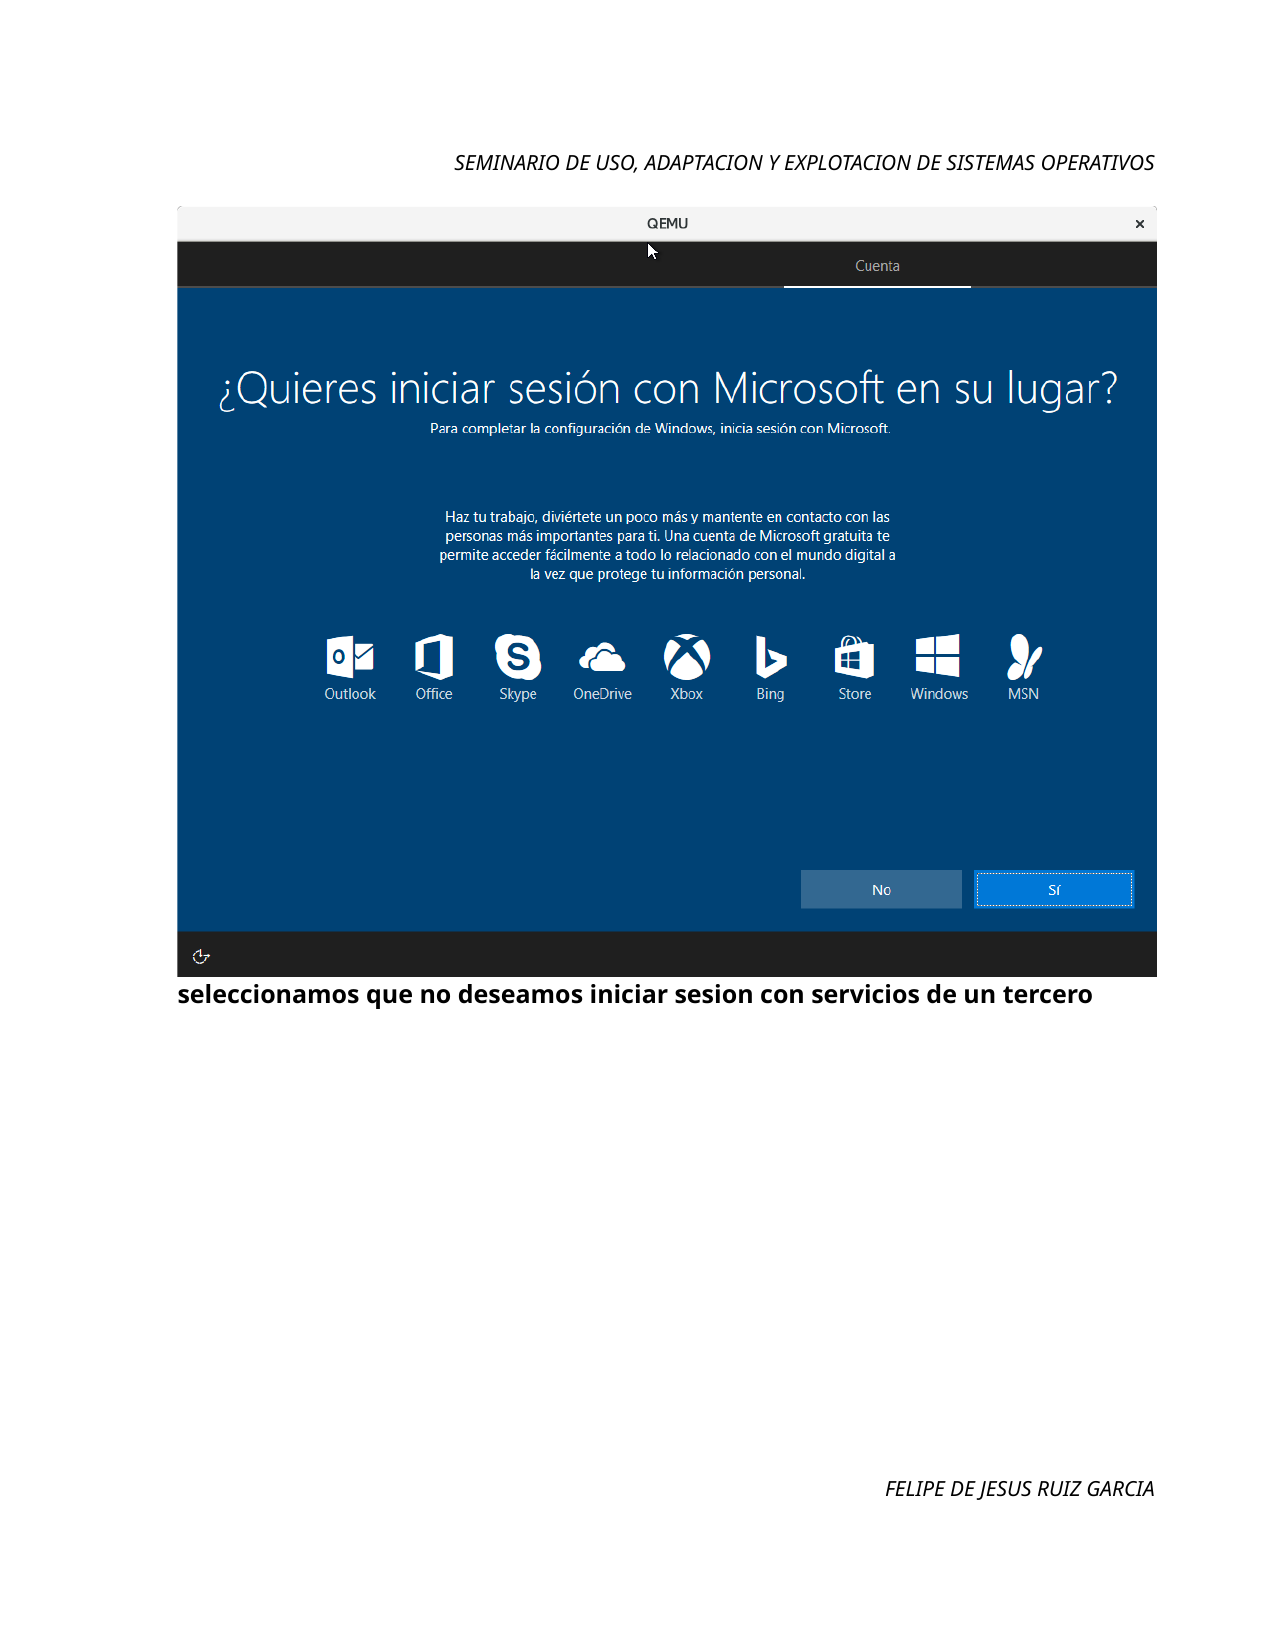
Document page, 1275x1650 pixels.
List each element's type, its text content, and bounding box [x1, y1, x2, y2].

picture [177, 206, 1157, 977]
text seleccionamos que no deseamos iniciar sesion con servicios de un tercero [177, 977, 1157, 1011]
